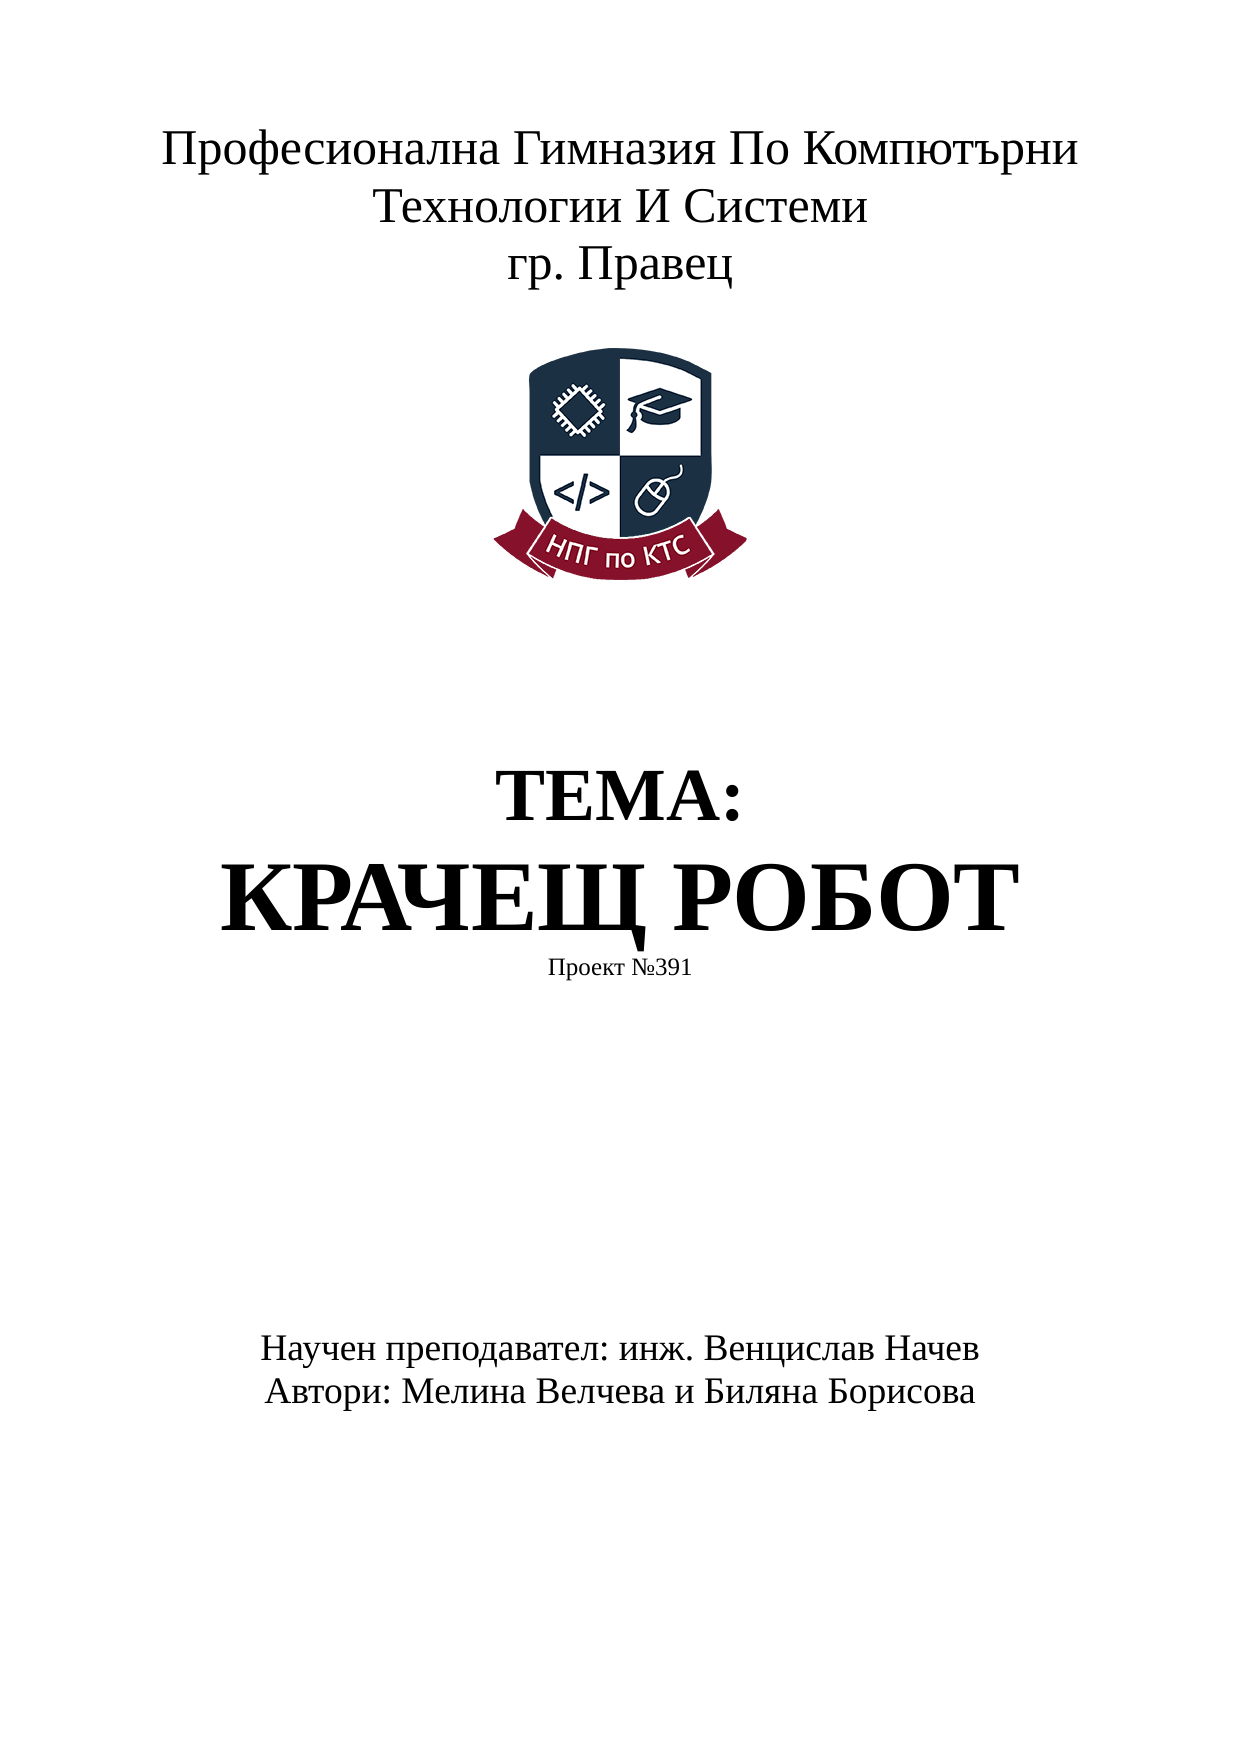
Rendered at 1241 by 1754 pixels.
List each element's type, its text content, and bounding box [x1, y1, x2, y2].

text Научен преподавател: инж. Венцислав Начев [118, 1326, 1122, 1369]
text Професионална Гимназия По Компютърни Технологии И Системи [118, 118, 1122, 233]
text гр. Правец [118, 233, 1122, 291]
text Автори: Мелина Велчева и Биляна Борисова [118, 1369, 1122, 1412]
picture [493, 348, 747, 580]
text Проект №391 [118, 952, 1122, 981]
text КРАЧЕЩ РОБОТ [118, 837, 1122, 952]
text ТЕМА: [118, 751, 1122, 837]
